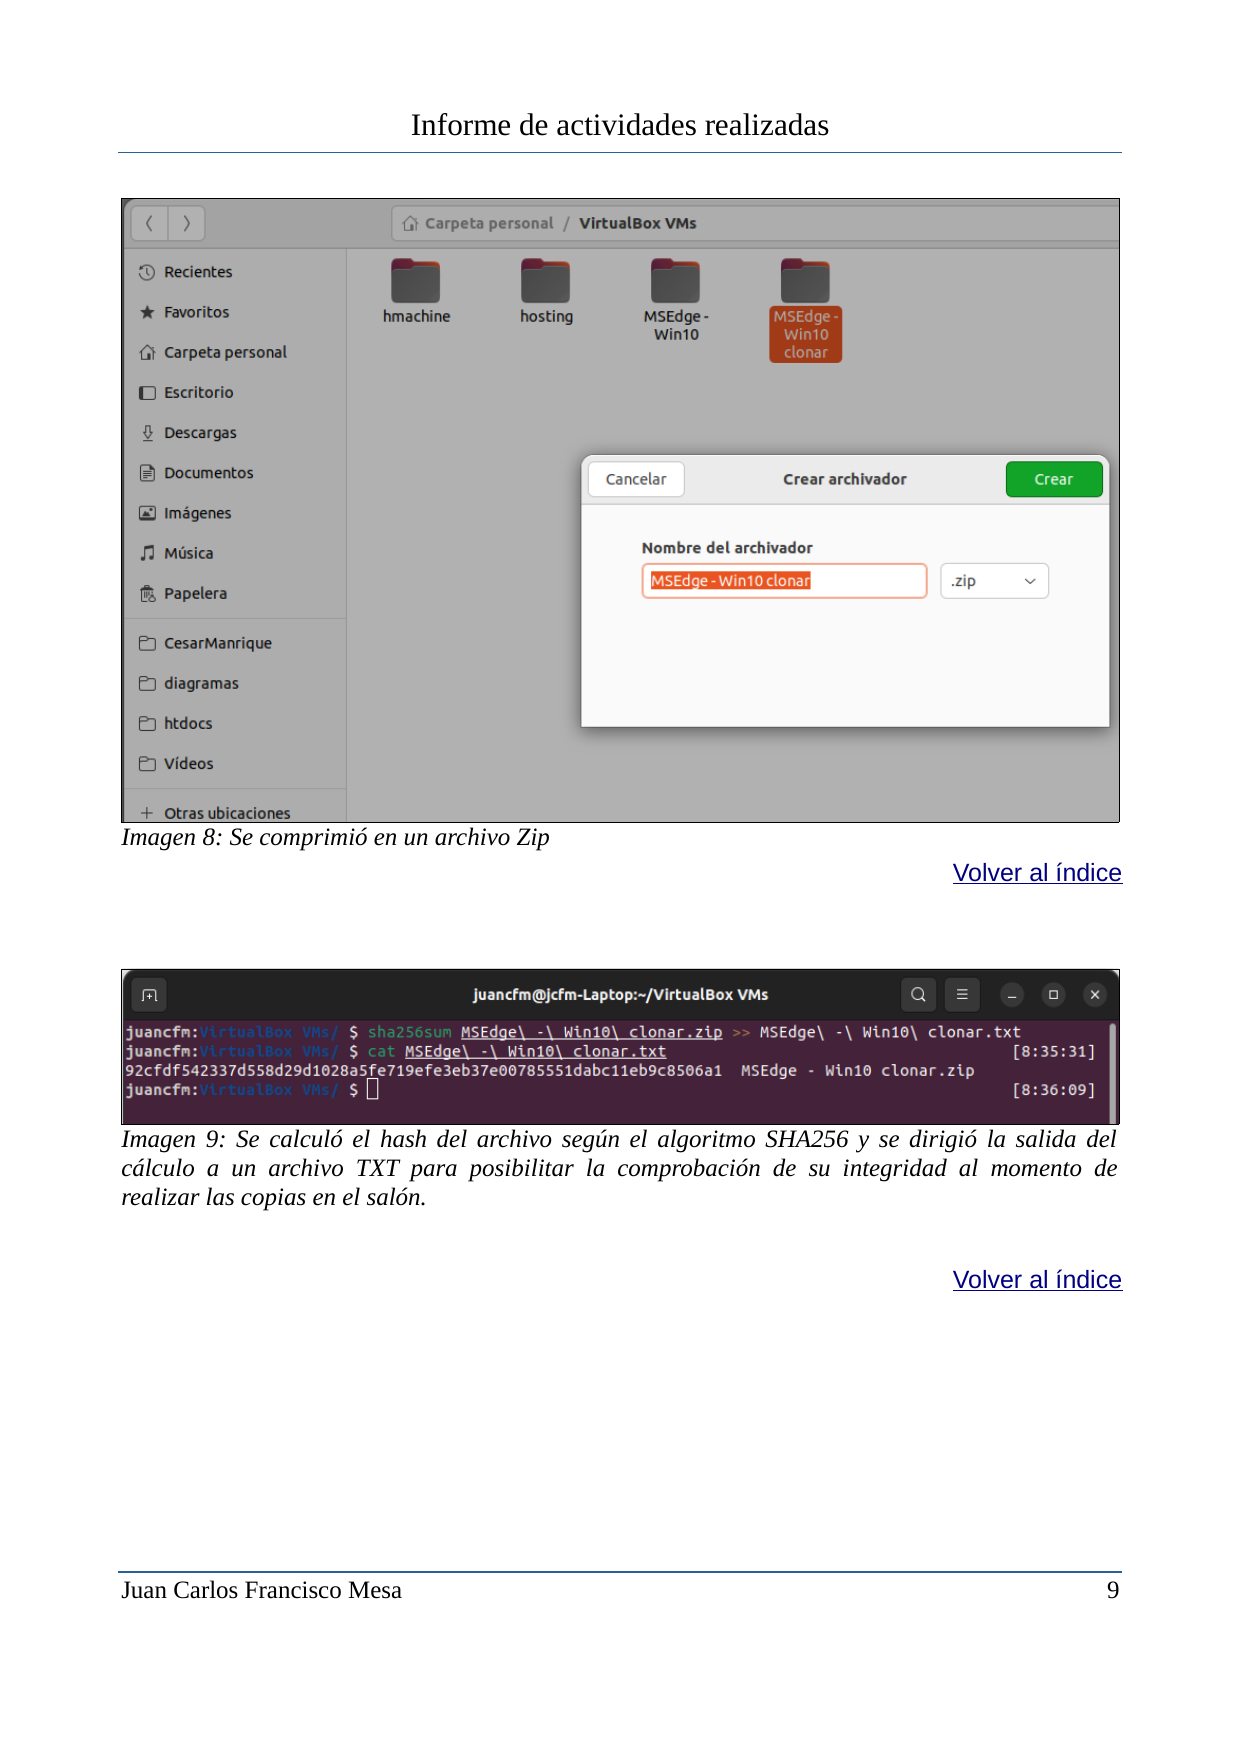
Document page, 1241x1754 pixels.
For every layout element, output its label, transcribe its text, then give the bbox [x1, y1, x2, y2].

text Volver al índice [118, 183, 1122, 887]
picture [122, 199, 1119, 822]
picture [122, 970, 1119, 1124]
text Volver al índice [118, 1265, 1122, 1294]
text Imagen 8: Se comprimió en un archivo Zip [121, 823, 1119, 851]
text Imagen 9: Se calculó el hash del archivo según el algoritmo SHA256 y se dirigió la salida del cálculo a un archivo TXT para posibilitar la comprobación de su integridad al momento de realizar las copias en el salón. [121, 1125, 1119, 1211]
